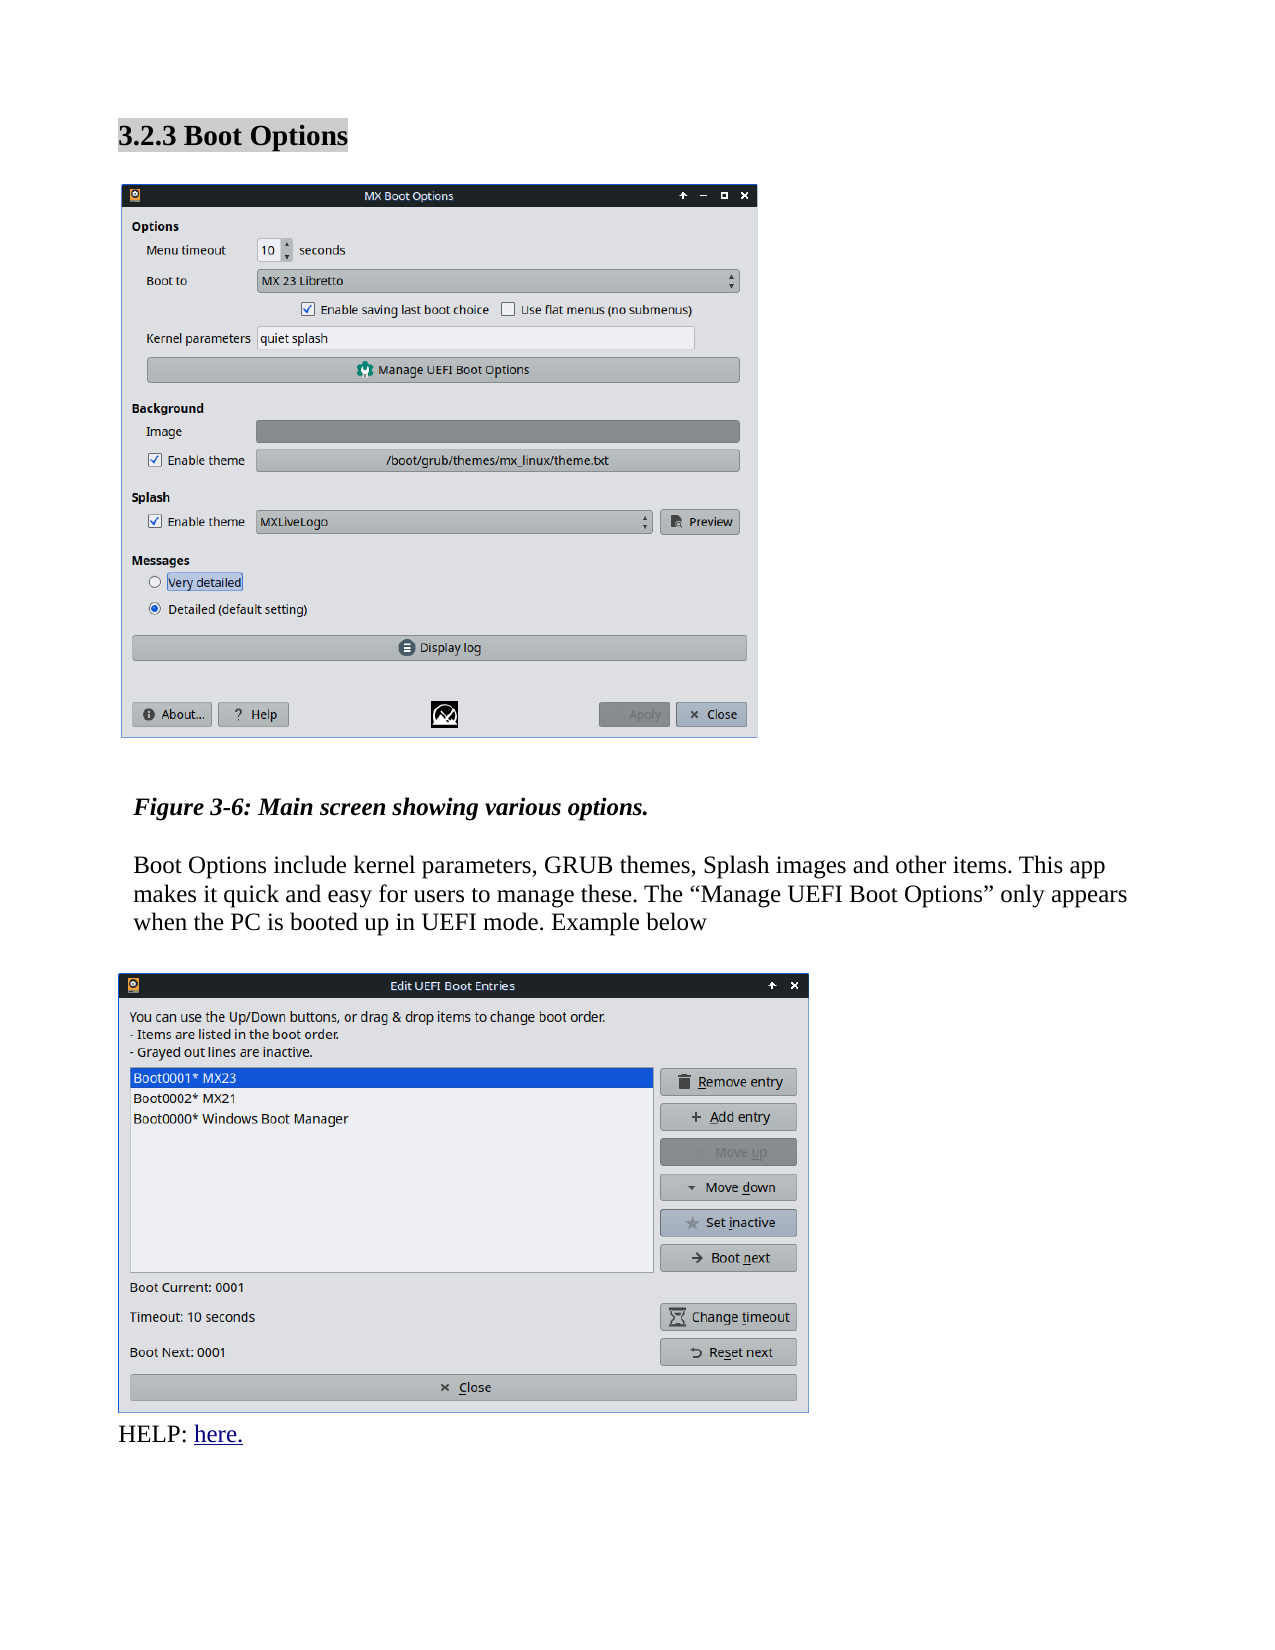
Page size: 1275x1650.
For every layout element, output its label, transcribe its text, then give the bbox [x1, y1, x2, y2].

text Figure 3-6: Main screen showing various options. [133, 792, 1142, 821]
subtitle 3.2.3 Boot Options [348, 118, 1138, 152]
picture [121, 184, 758, 738]
text HELP: here. [118, 952, 1157, 1447]
picture [118, 973, 809, 1413]
text Boot Options include kernel parameters, GRUB themes, Splash images and other items. This app makes it quick and easy for users to manage these. The “Manage UEFI Boot Options” only appears when the PC is booted up in UEFI mode. Example below [133, 850, 1142, 936]
